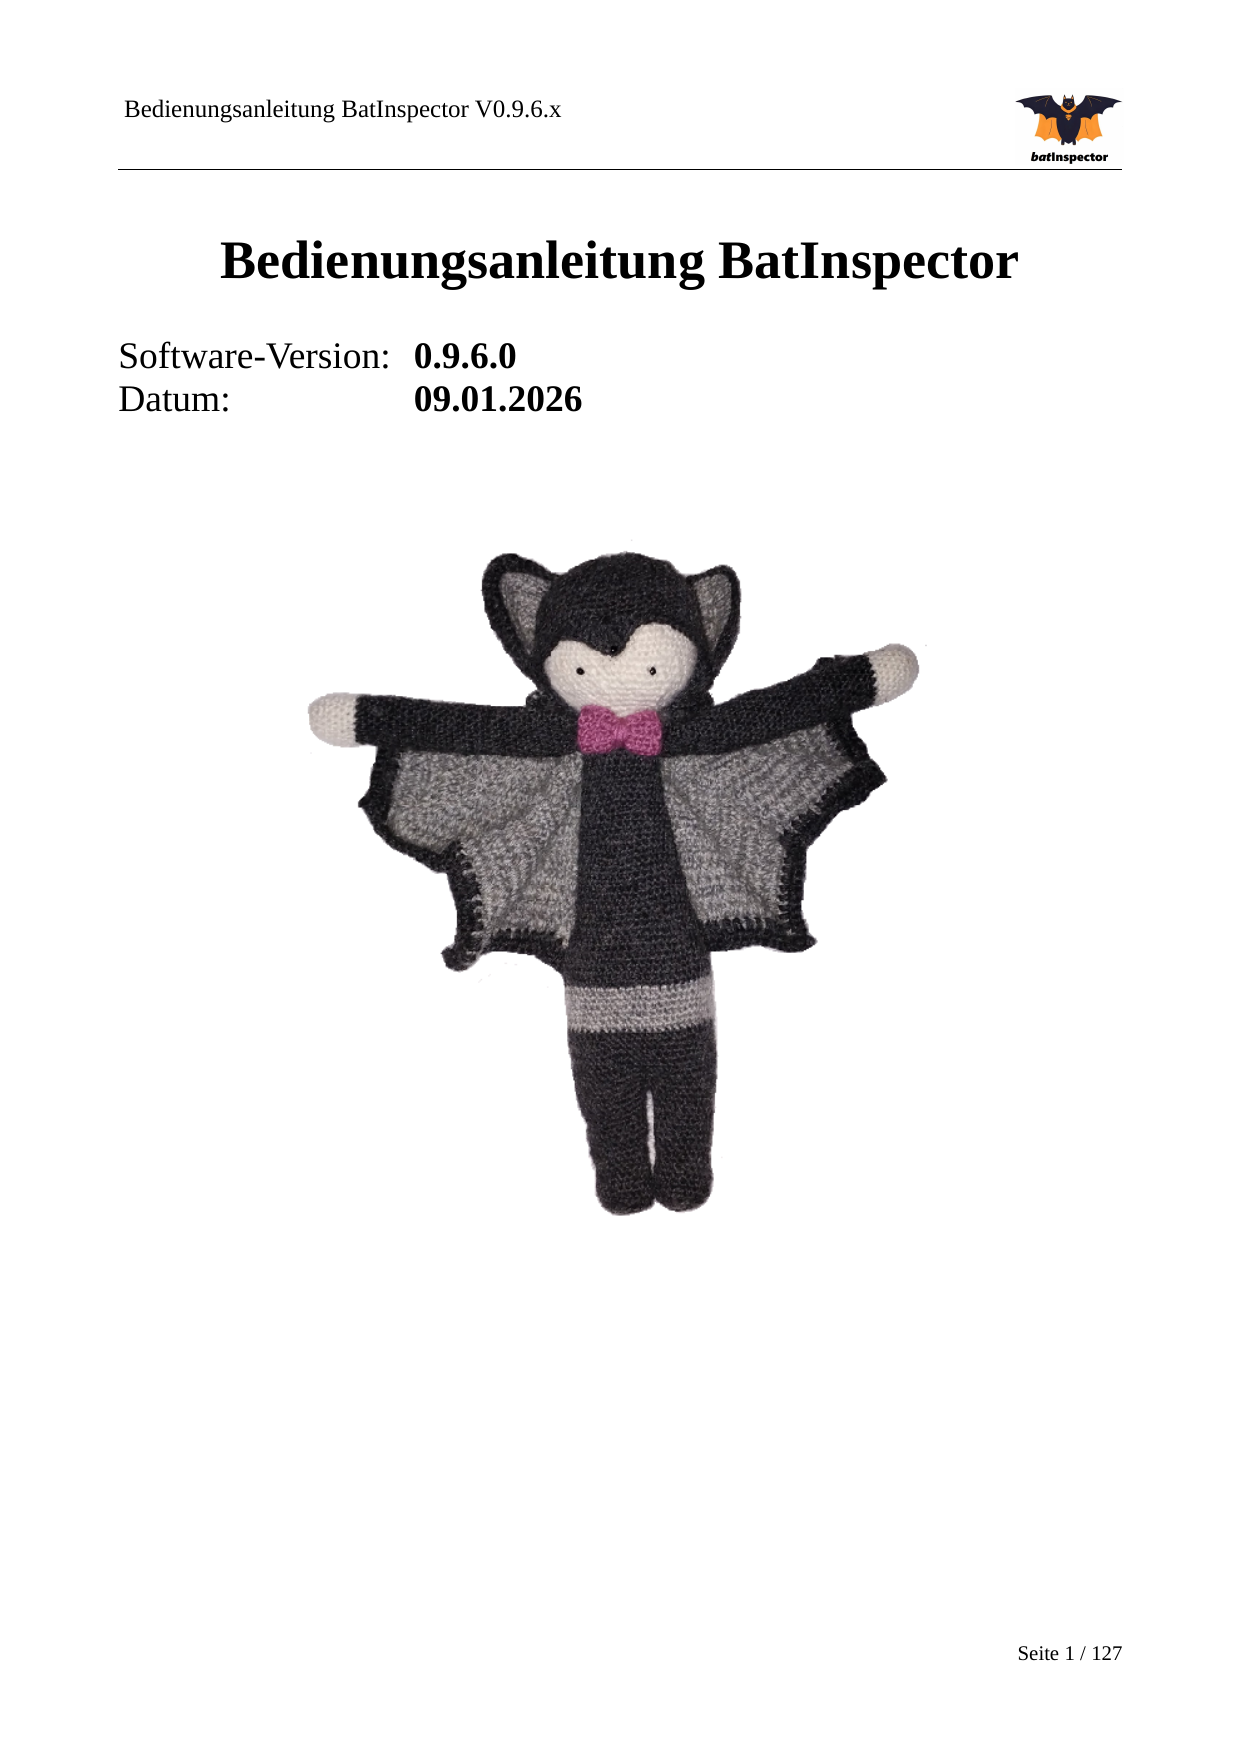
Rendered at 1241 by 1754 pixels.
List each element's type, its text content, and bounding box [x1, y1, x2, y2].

text Bedienungsanleitung BatInspector [118, 228, 1122, 291]
text Software-Version: 0.9.6.0 [118, 334, 1122, 377]
picture [293, 506, 938, 1252]
text Datum: 09.01.2026 [118, 377, 1122, 420]
picture [1015, 88, 1125, 165]
